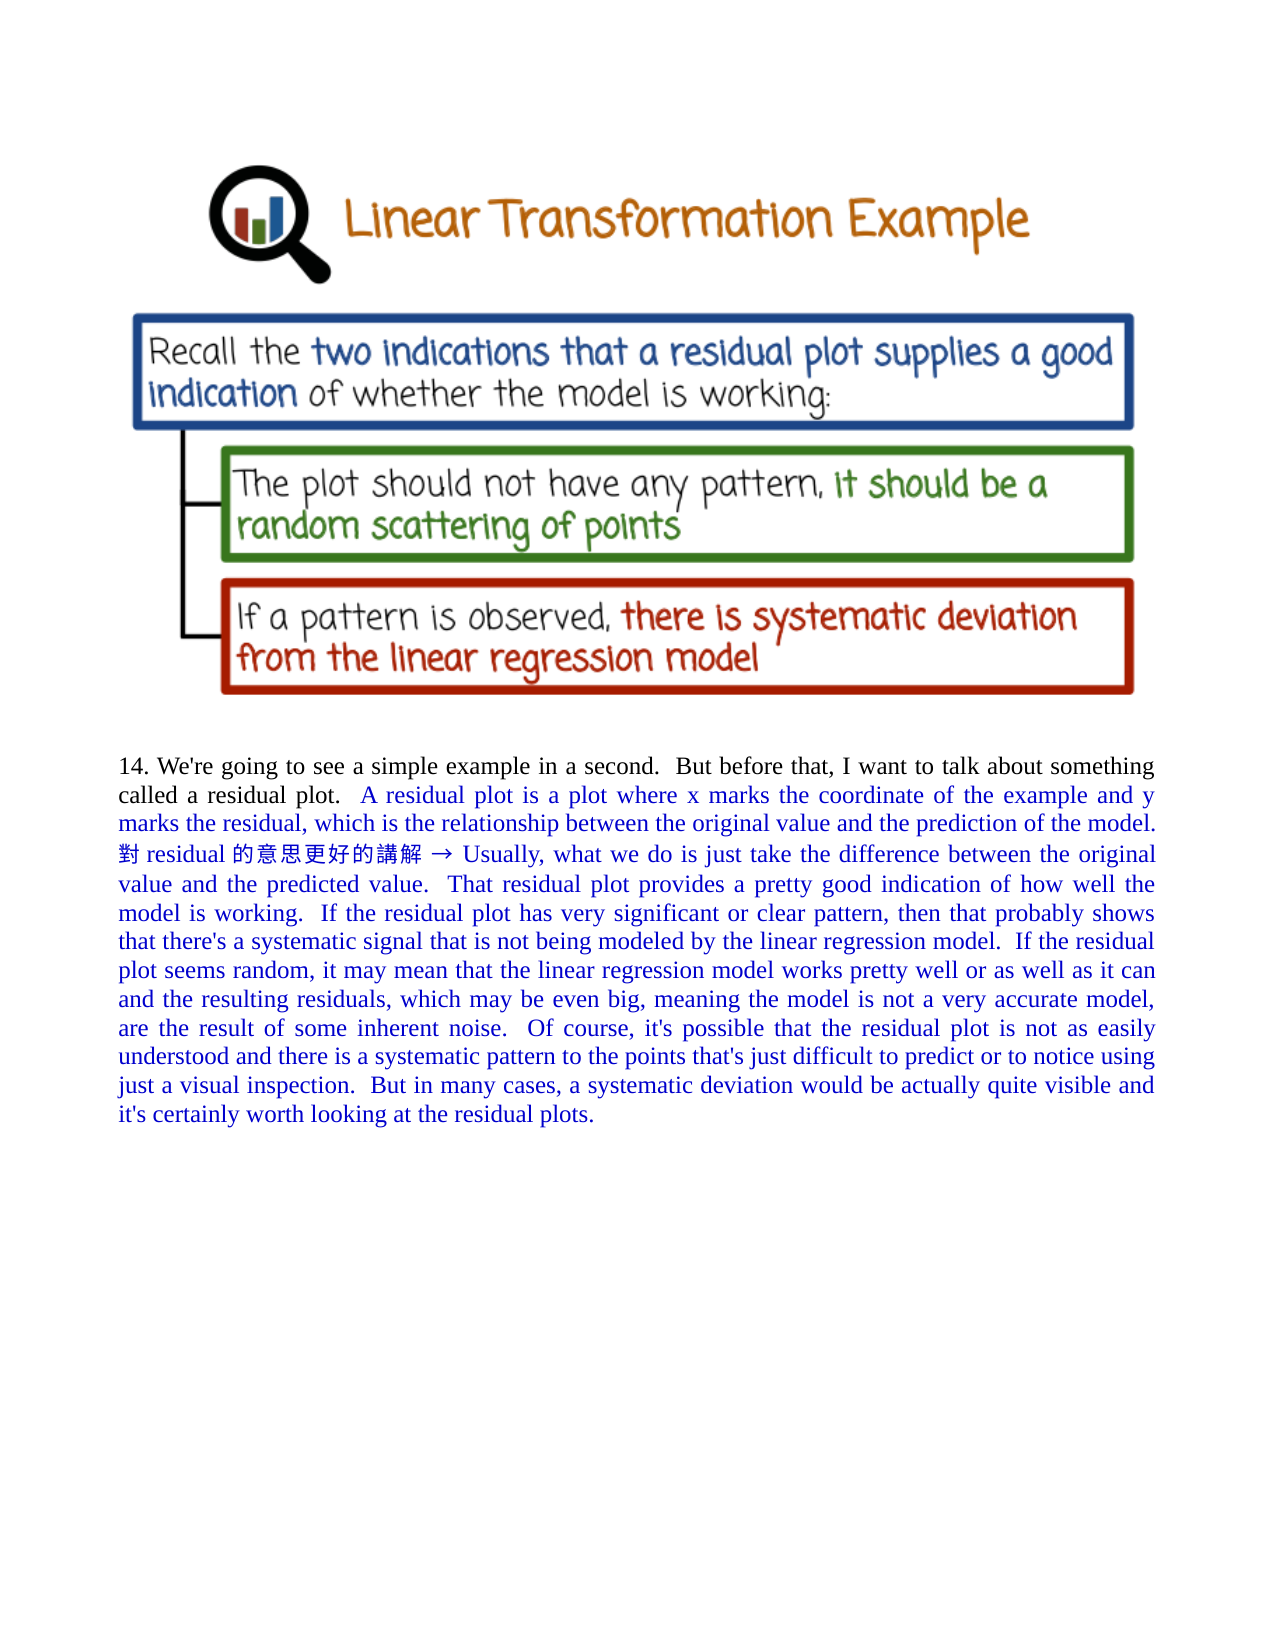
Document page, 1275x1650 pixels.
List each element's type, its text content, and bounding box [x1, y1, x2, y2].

picture [118, 146, 1157, 723]
text 14. We're going to see a simple example in a second. But before that, I want to talk about something called a residual plot. A residual plot is a plot where x marks the coordinate of the example and y marks the residual, which is the relationship between the original value and the prediction of the model. 對residual的意思更好的講解 → Usually, what we do is just take the difference between the original value and the predicted value. That residual plot provides a pretty good indication of how well the model is working. If the residual plot has very significant or clear pattern, then that probably shows that there's a systematic signal that is not being modeled by the linear regression model. If the residual plot seems random, it may mean that the linear regression model works pretty well or as well as it can and the resulting residuals, which may be even big, meaning the model is not a very accurate model, are the result of some inherent noise. Of course, it's possible that the residual plot is not as easily understood and there is a systematic pattern to the points that's just difficult to predict or to notice using just a visual inspection. But in many cases, a systematic deviation would be actually quite visible and it's certainly worth looking at the residual plots. [118, 751, 1157, 1128]
